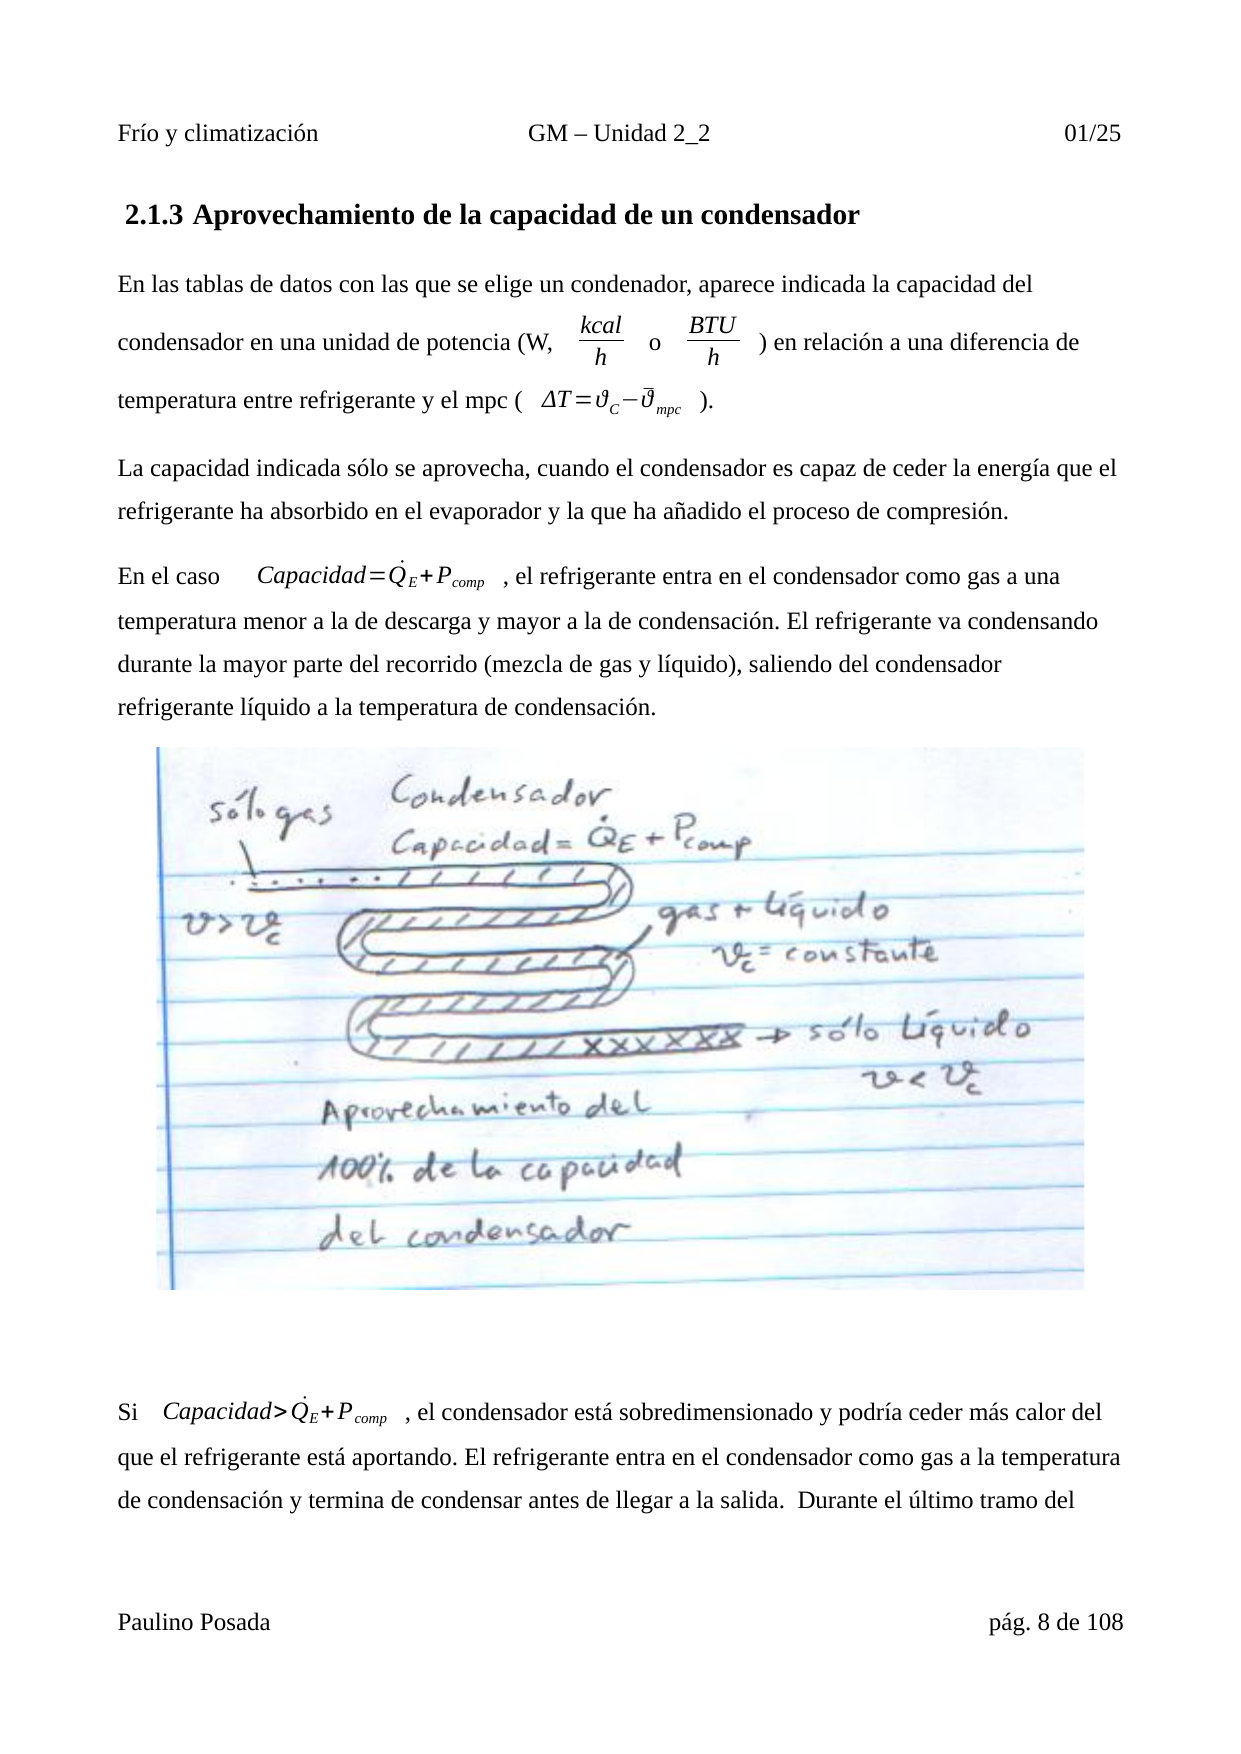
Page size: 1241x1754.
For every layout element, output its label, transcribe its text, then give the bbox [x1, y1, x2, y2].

text La capacidad indicada sólo se aprovecha, cuando el condensador es capaz de ceder la energía que el refrigerante ha absorbido en el evaporador y la que ha añadido el proceso de compresión. [117, 453, 1123, 524]
text En las tablas de datos con las que se elige un condenador, aparece indicada la capacidad del condensador en una unidad de potencia (W, o ) en relación a una diferencia de temperatura entre refrigerante y el mpc (). [117, 269, 1123, 417]
picture [156, 747, 1085, 1290]
text Si , el condensador está sobredimensionado y podría ceder más calor del que el refrigerante está aportando. El refrigerante entra en el condensador como gas a la temperatura de condensación y termina de condensar antes de llegar a la salida. Durante el último tramo del recorrido, el refrigerante en estado sólo líquido, disminuye su temperatura por debajo de la de condensación. El refrigerante líquido sale del condensador subenfriado. [117, 1396, 1123, 1514]
text En el caso , el refrigerante entra en el condensador como gas a una temperatura menor a la de descarga y mayor a la de condensación. El refrigerante va condensando durante la mayor parte del recorrido (mezcla de gas y líquido), saliendo del condensador refrigerante líquido a la temperatura de condensación. [117, 560, 1123, 721]
subtitle Aprovechamiento de la capacidad de un condensador [117, 197, 1123, 231]
